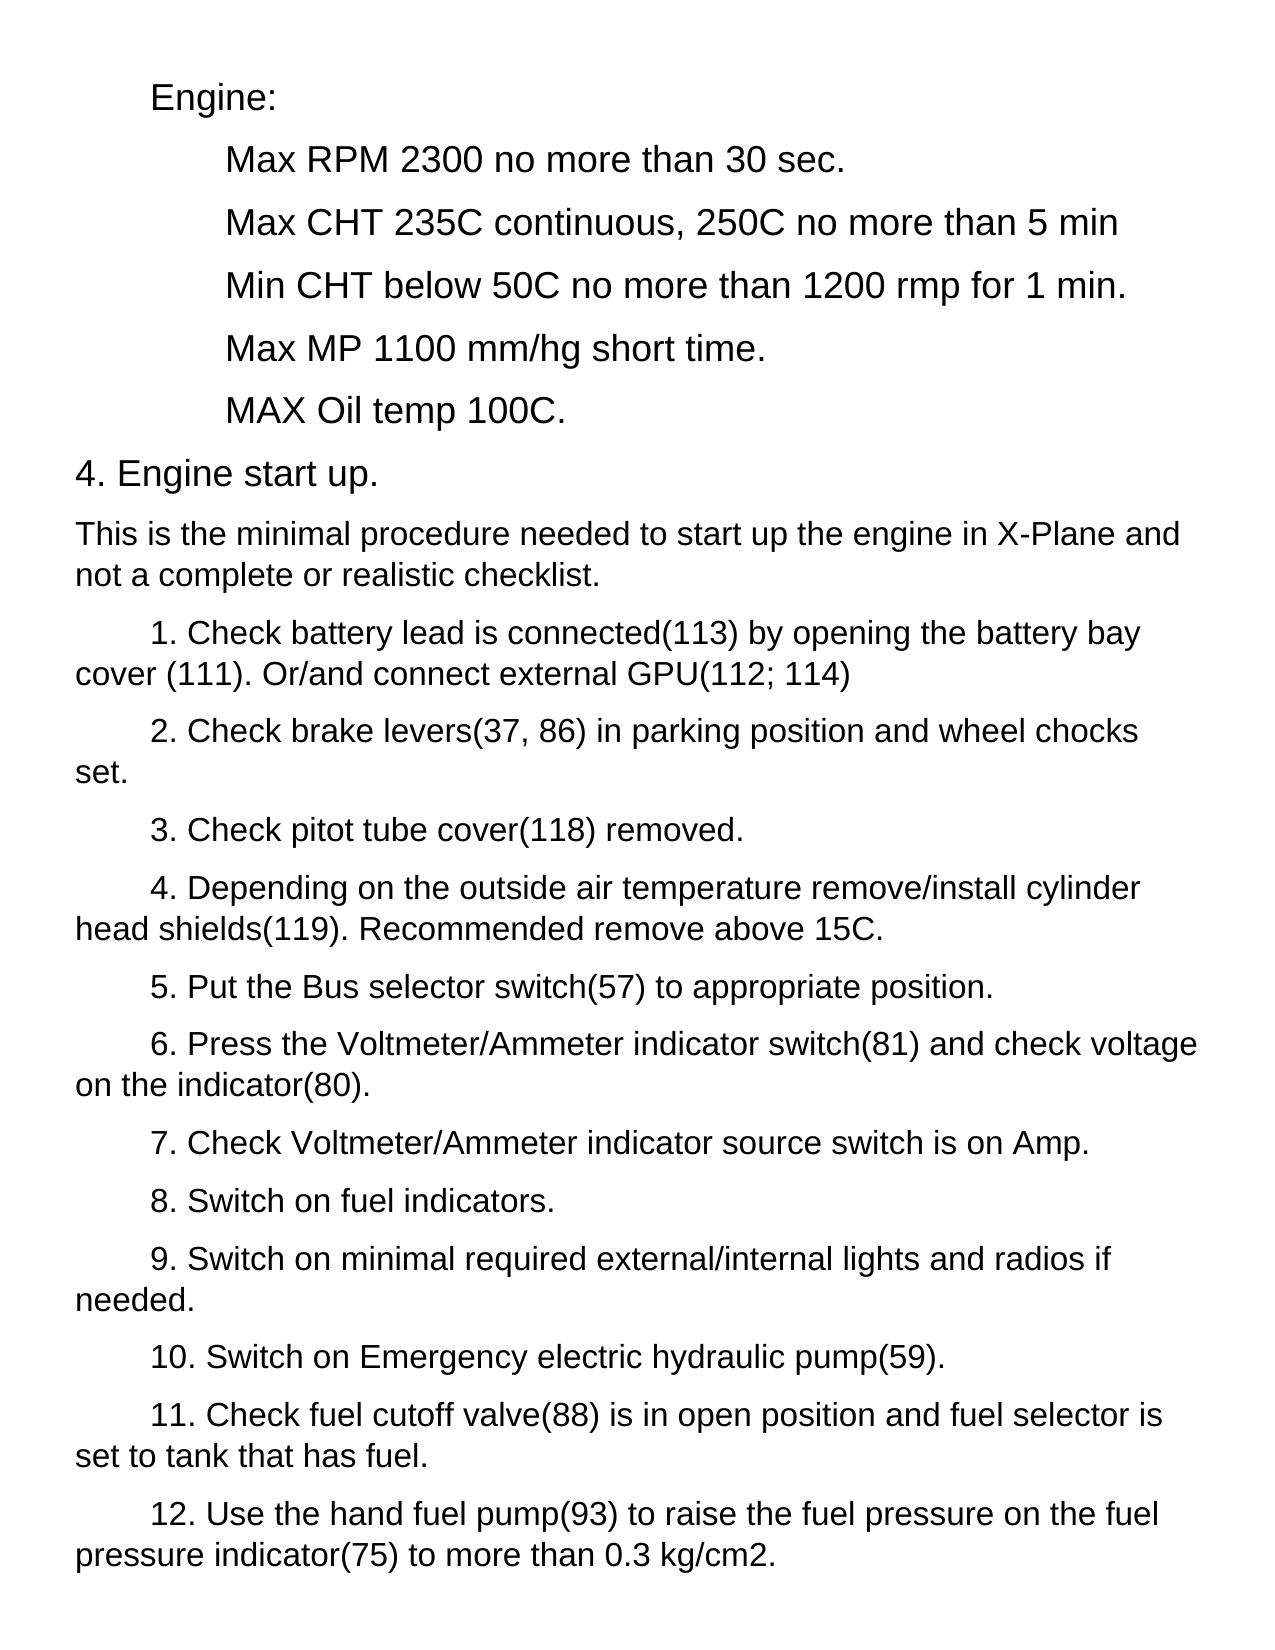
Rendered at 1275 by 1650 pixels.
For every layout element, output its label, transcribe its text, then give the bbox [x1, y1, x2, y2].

text 4. Engine start up. [75, 451, 1200, 494]
text 8. Switch on fuel indicators. [75, 1181, 1200, 1219]
text Min CHT below 50C no more than 1200 rmp for 1 min. [75, 263, 1200, 306]
text Max CHT 235C continuous, 250C no more than 5 min [75, 200, 1200, 243]
text 10. Switch on Emergency electric hydraulic pump(59). [75, 1337, 1200, 1376]
text MAX Oil temp 100C. [75, 388, 1200, 432]
text 4. Depending on the outside air temperature remove/install cylinder head shields(119). Recommended remove above 15C. [75, 868, 1200, 947]
text 6. Press the Voltmeter/Ammeter indicator switch(81) and check voltage on the indicator(80). [75, 1024, 1200, 1104]
text This is the minimal procedure needed to start up the engine in X-Plane and not a complete or realistic checklist. [75, 514, 1200, 593]
text Engine: [75, 75, 1200, 118]
text 9. Switch on minimal required external/internal lights and radios if needed. [75, 1238, 1200, 1318]
text Max RPM 2300 no more than 30 sec. [75, 138, 1200, 181]
text 5. Put the Bus selector switch(57) to appropriate position. [75, 967, 1200, 1005]
text 3. Check pitot tube cover(118) removed. [75, 810, 1200, 849]
text 12. Use the hand fuel pump(93) to raise the fuel pressure on the fuel pressure indicator(75) to more than 0.3 kg/cm2. [75, 1494, 1200, 1573]
text 2. Check brake levers(37, 86) in parking position and wheel chocks set. [75, 711, 1200, 791]
text 7. Check Voltmeter/Ammeter indicator source switch is on Amp. [75, 1123, 1200, 1162]
text 1. Check battery lead is connected(113) by opening the battery bay cover (111). Or/and connect external GPU(112; 114) [75, 613, 1200, 692]
text Max MP 1100 mm/hg short time. [75, 326, 1200, 369]
text 11. Check fuel cutoff valve(88) is in open position and fuel selector is set to tank that has fuel. [75, 1395, 1200, 1474]
